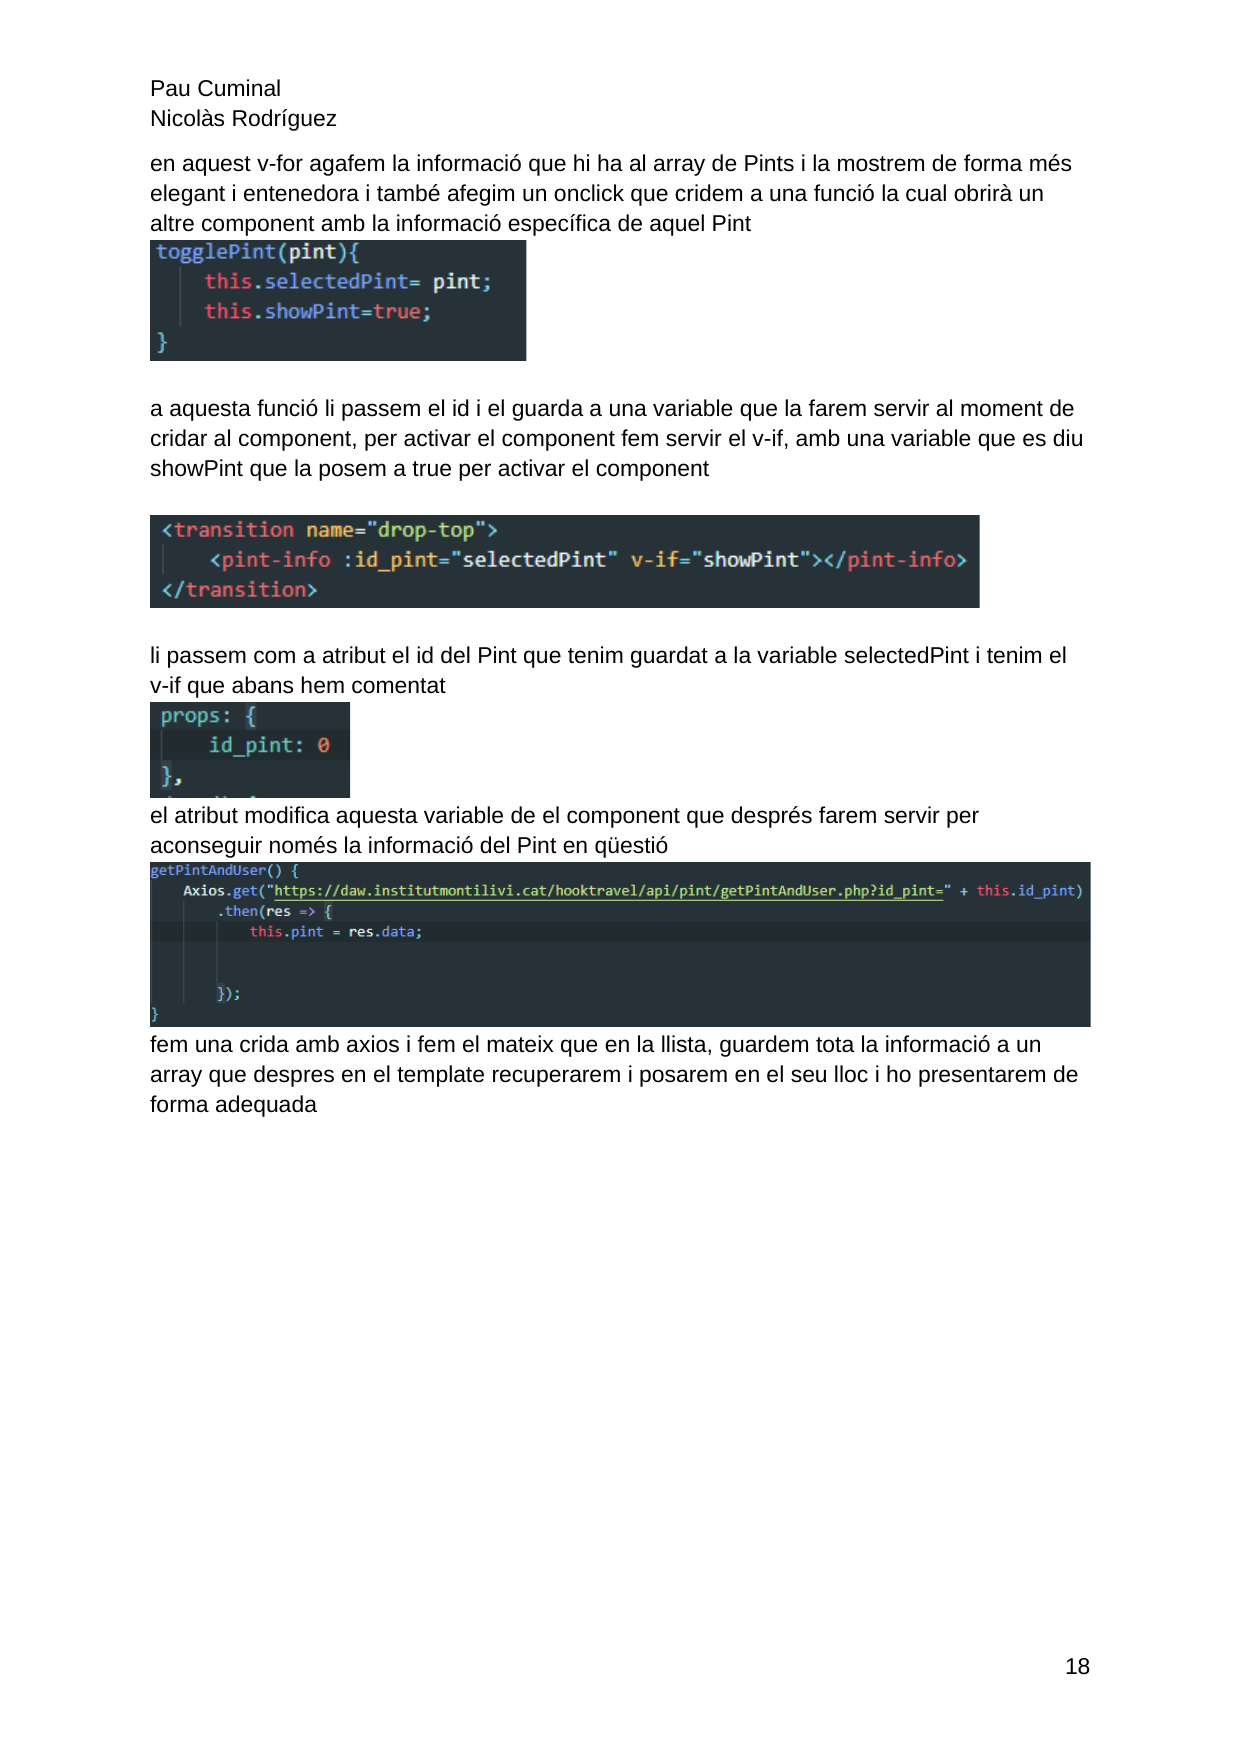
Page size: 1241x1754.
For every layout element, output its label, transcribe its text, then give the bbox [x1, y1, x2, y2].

text fem una crida amb axios i fem el mateix que en la llista, guardem tota la informació a un array que despres en el template recuperarem i posarem en el seu lloc i ho presentarem de forma adequada [150, 1031, 1090, 1117]
picture [150, 515, 980, 608]
text li passem com a atribut el id del Pint que tenim guardat a la variable selectedPint i tenim el v-if que abans hem comentat [150, 642, 1090, 699]
picture [150, 702, 350, 798]
picture [150, 240, 527, 361]
text el atribut modifica aquesta variable de el component que després farem servir per aconseguir només la informació del Pint en qüestió [150, 802, 1090, 858]
text en aquest v-for agafem la informació que hi ha al array de Pints i la mostrem de forma més elegant i entenedora i també afegim un onclick que cridem a una funció la cual obrirà un altre component amb la informació específica de aquel Pint [150, 150, 1090, 237]
text a aquesta funció li passem el id i el guarda a una variable que la farem servir al moment de cridar al component, per activar el component fem servir el v-if, amb una variable que es diu showPint que la posem a true per activar el component [150, 395, 1090, 482]
picture [150, 862, 1091, 1027]
